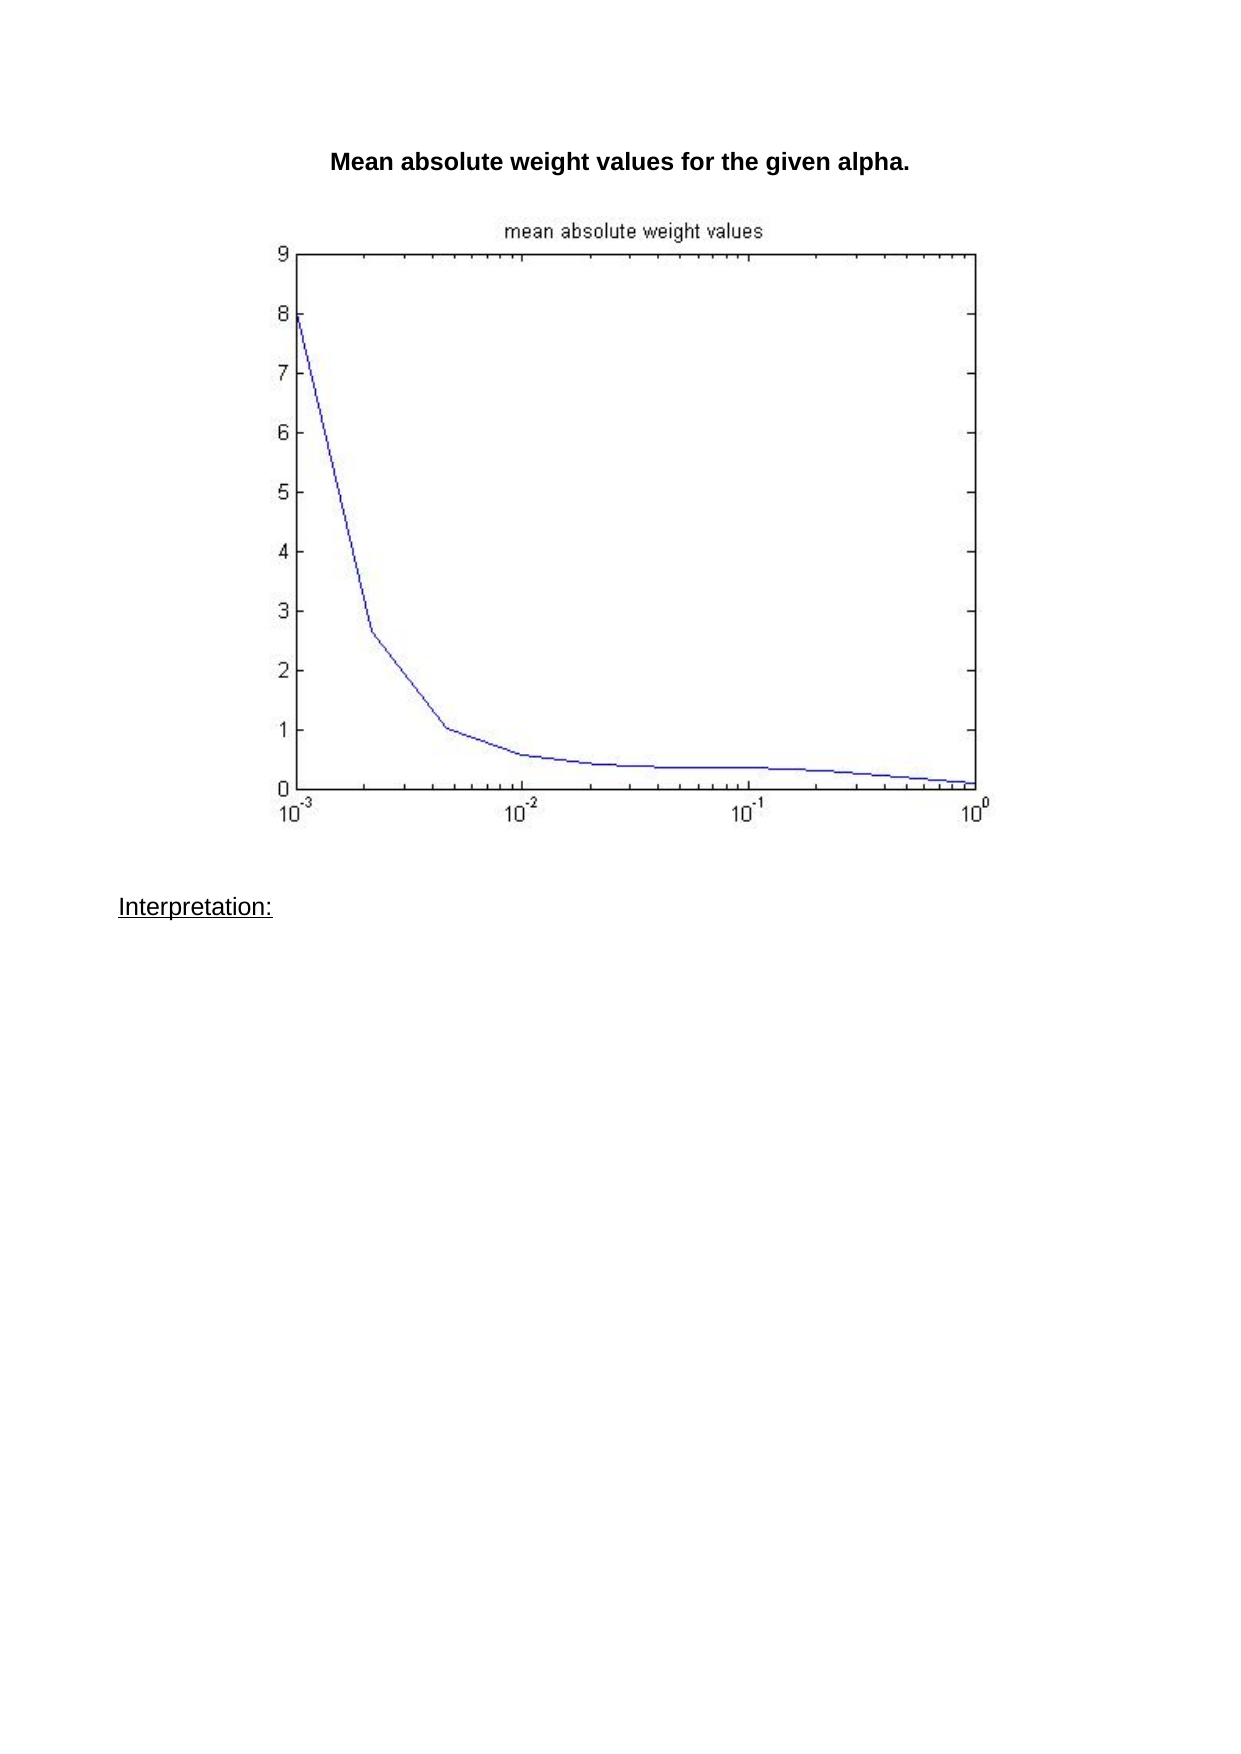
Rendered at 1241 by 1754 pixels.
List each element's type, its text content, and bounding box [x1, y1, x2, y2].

picture [182, 204, 1058, 861]
text Interpretation: [118, 892, 1122, 921]
text Mean absolute weight values for the given alpha. [118, 147, 1122, 176]
